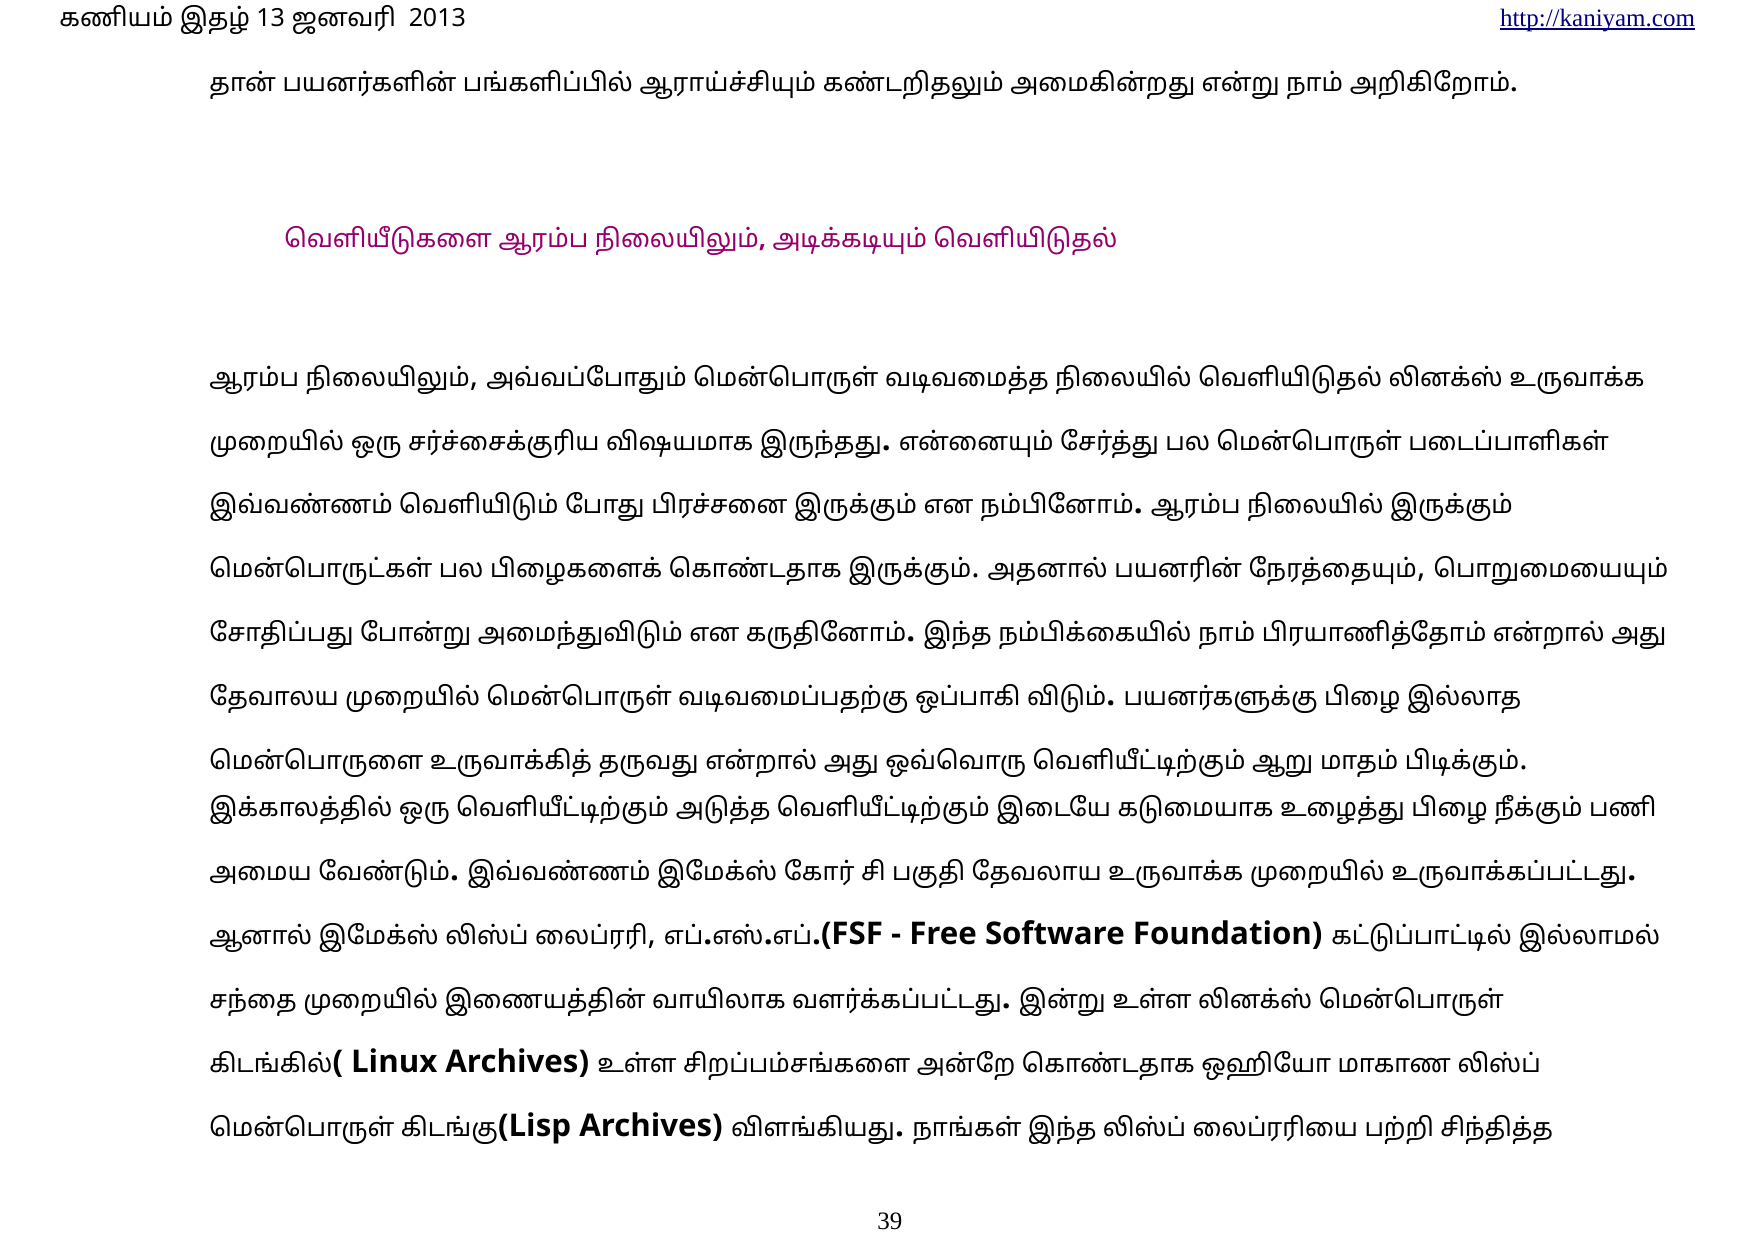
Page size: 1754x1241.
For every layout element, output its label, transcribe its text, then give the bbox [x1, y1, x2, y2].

text தான் பயனர்களின் பங்களிப்பில் ஆராய்ச்சியும் கண்டறிதலும் அமைகின்றது என்று நாம் அறிகிறோம். [209, 64, 1695, 101]
text ஆரம்ப நிலையிலும், அவ்வப்போதும் மென்பொருள் வடிவமைத்த நிலையில் வெளியிடுதல் லினக்ஸ் உருவாக்க முறையில் ஒரு சர்ச்சைக்குரிய விஷயமாக இருந்தது. என்னையும் சேர்த்து பல மென்பொருள் படைப்பாளிகள் இவ்வண்ணம் வெளியிடும் போது பிரச்சனை இருக்கும் என நம்பினோம். ஆரம்ப நிலையில் இருக்கும் மென்பொருட்கள் பல பிழைகளைக் கொண்டதாக இருக்கும். அதனால் பயனரின் நேரத்தையும், பொறுமையையும் சோதிப்பது போன்று அமைந்துவிடும் என கருதினோம். இந்த நம்பிக்கையில் நாம் பிரயாணித்தோம் என்றால் அது தேவாலய முறையில் மென்பொருள் வடிவமைப்பதற்கு ஒப்பாகி விடும். பயனர்களுக்கு பிழை இல்லாத மென்பொருளை உருவாக்கித் தருவது என்றால் அது ஒவ்வொரு வெளியீட்டிற்கும் ஆறு மாதம் பிடிக்கும். இக்காலத்தில் ஒரு வெளியீட்டிற்கும் அடுத்த வெளியீட்டிற்கும் இடையே கடுமையாக உழைத்து பிழை நீக்கும் பணி அமைய வேண்டும். இவ்வண்ணம் இமேக்ஸ் கோர் சி பகுதி தேவலாய உருவாக்க முறையில் உருவாக்கப்பட்டது. ஆனால் இமேக்ஸ் லிஸ்ப் லைப்ரரி, எப்.எஸ்.எப்.(FSF - Free Software Foundation) கட்டுப்பாட்டில் இல்லாமல் சந்தை முறையில் இணையத்தின் வாயிலாக வளர்க்கப்பட்டது. இன்று உள்ள லினக்ஸ் மென்பொருள் கிடங்கில்( Linux Archives) உள்ள சிறப்பம்சங்களை அன்றே கொண்டதாக ஒஹியோ மாகாண லிஸ்ப் மென்பொருள் கிடங்கு(Lisp Archives) விளங்கியது. நாங்கள் இந்த லிஸ்ப் லைப்ரரியை பற்றி சிந்தித்த [209, 289, 1695, 1145]
text வெளியீடுகளை ஆரம்ப நிலையிலும், அடிக்கடியும் வெளியிடுதல் [209, 221, 1695, 258]
